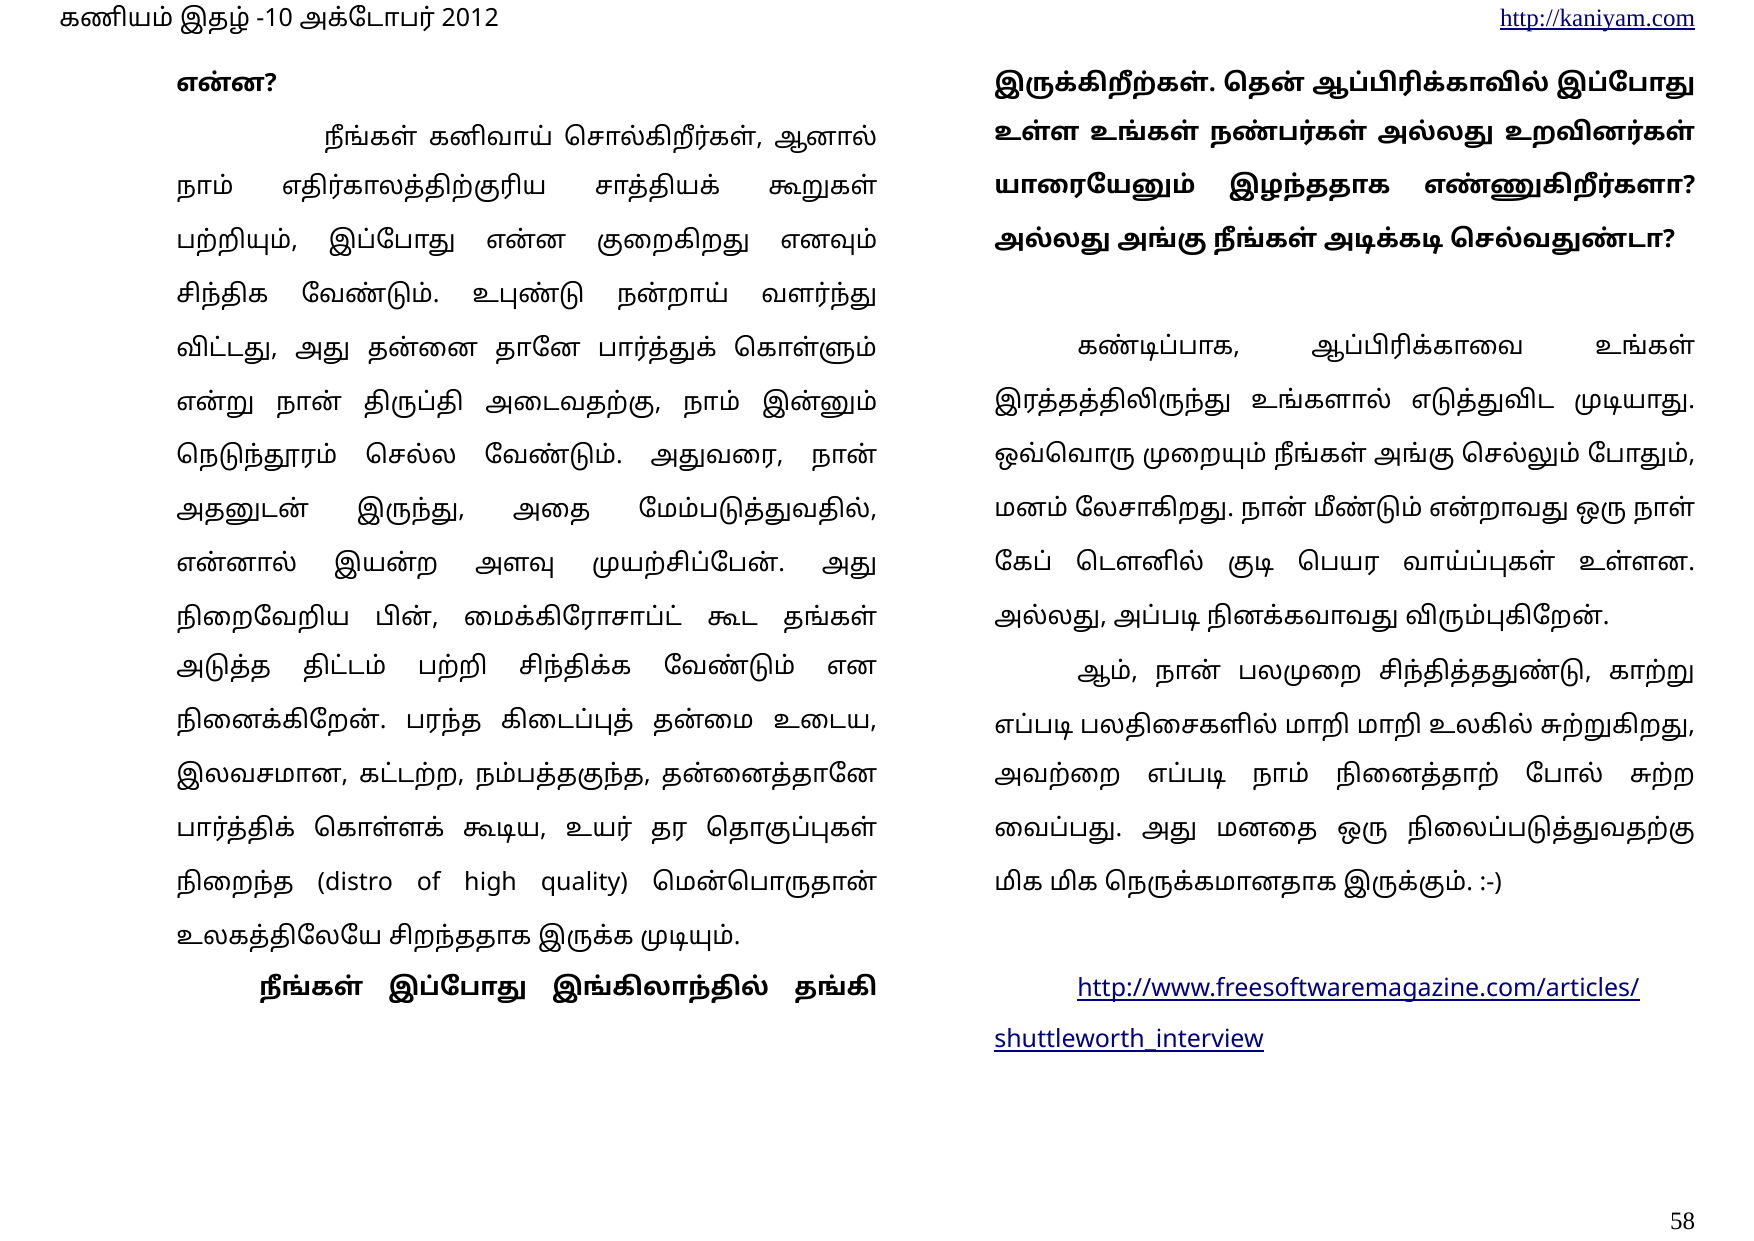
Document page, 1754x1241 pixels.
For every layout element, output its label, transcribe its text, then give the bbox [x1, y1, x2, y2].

text கண்டிப்பாக, ஆப்பிரிக்காவை உங்கள் இரத்தத்திலிருந்து உங்களால் எடுத்துவிட முடியாது. ஒவ்வொரு முறையும் நீங்கள் அங்கு செல்லும் போதும், மனம் லேசாகிறது. நான் மீண்டும் என்றாவது ஒரு நாள் கேப் டௌனில் குடி பெயர வாய்ப்புகள் உள்ளன. அல்லது, அப்படி நினக்கவாவது விரும்புகிறேன். [994, 328, 1695, 634]
text நீங்கள் இப்போது இங்கிலாந்தில் தங்கி [176, 973, 877, 1006]
text நீங்கள் கனிவாய் சொல்கிறீர்கள், ஆனால் நாம் எதிர்காலத்திற்குரிய சாத்தியக் கூறுகள் பற்றியும், இப்போது என்ன குறைகிறது எனவும் சிந்திக வேண்டும். உபுண்டு நன்றாய் வளர்ந்து விட்டது, அது தன்னை தானே பார்த்துக் கொள்ளும் என்று நான் திருப்தி அடைவதற்கு, நாம் இன்னும் நெடுந்தூரம் செல்ல வேண்டும். அதுவரை, நான் அதனுடன் இருந்து, அதை மேம்படுத்துவதில், என்னால் இயன்ற அளவு முயற்சிப்பேன். அது நிறைவேறிய பின், மைக்கிரோசாப்ட் கூட தங்கள் அடுத்த திட்டம் பற்றி சிந்திக்க வேண்டும் என நினைக்கிறேன். பரந்த கிடைப்புத் தன்மை உடைய, இலவசமான, கட்டற்ற, நம்பத்தகுந்த, தன்னைத்தானே பார்த்திக் கொள்ளக் கூடிய, உயர் தர தொகுப்புகள் நிறைந்த (distro of high quality) மென்பொருதான் உலகத்திலேயே சிறந்ததாக இருக்க முடியும். [176, 118, 877, 954]
text http://www.freesoftwaremagazine.com/articles/shuttleworth_interview [994, 970, 1695, 1055]
text இருக்கிறீற்கள். தென் ஆப்பிரிக்காவில் இப்போது உள்ள உங்கள் நண்பர்கள் அல்லது உறவினர்கள் யாரையேனும் இழந்ததாக எண்ணுகிறீர்களா? அல்லது அங்கு நீங்கள் அடிக்கடி செல்வதுண்டா? [994, 64, 1695, 258]
text ஆம், நான் பலமுறை சிந்தித்ததுண்டு, காற்று எப்படி பலதிசைகளில் மாறி மாறி உலகில் சுற்றுகிறது, அவற்றை எப்படி நாம் நினைத்தாற் போல் சுற்ற வைப்பது. அது மனதை ஒரு நிலைப்படுத்துவதற்கு மிக மிக நெருக்கமானதாக இருக்கும். :-) [994, 653, 1695, 901]
text என்ன? [176, 64, 877, 100]
